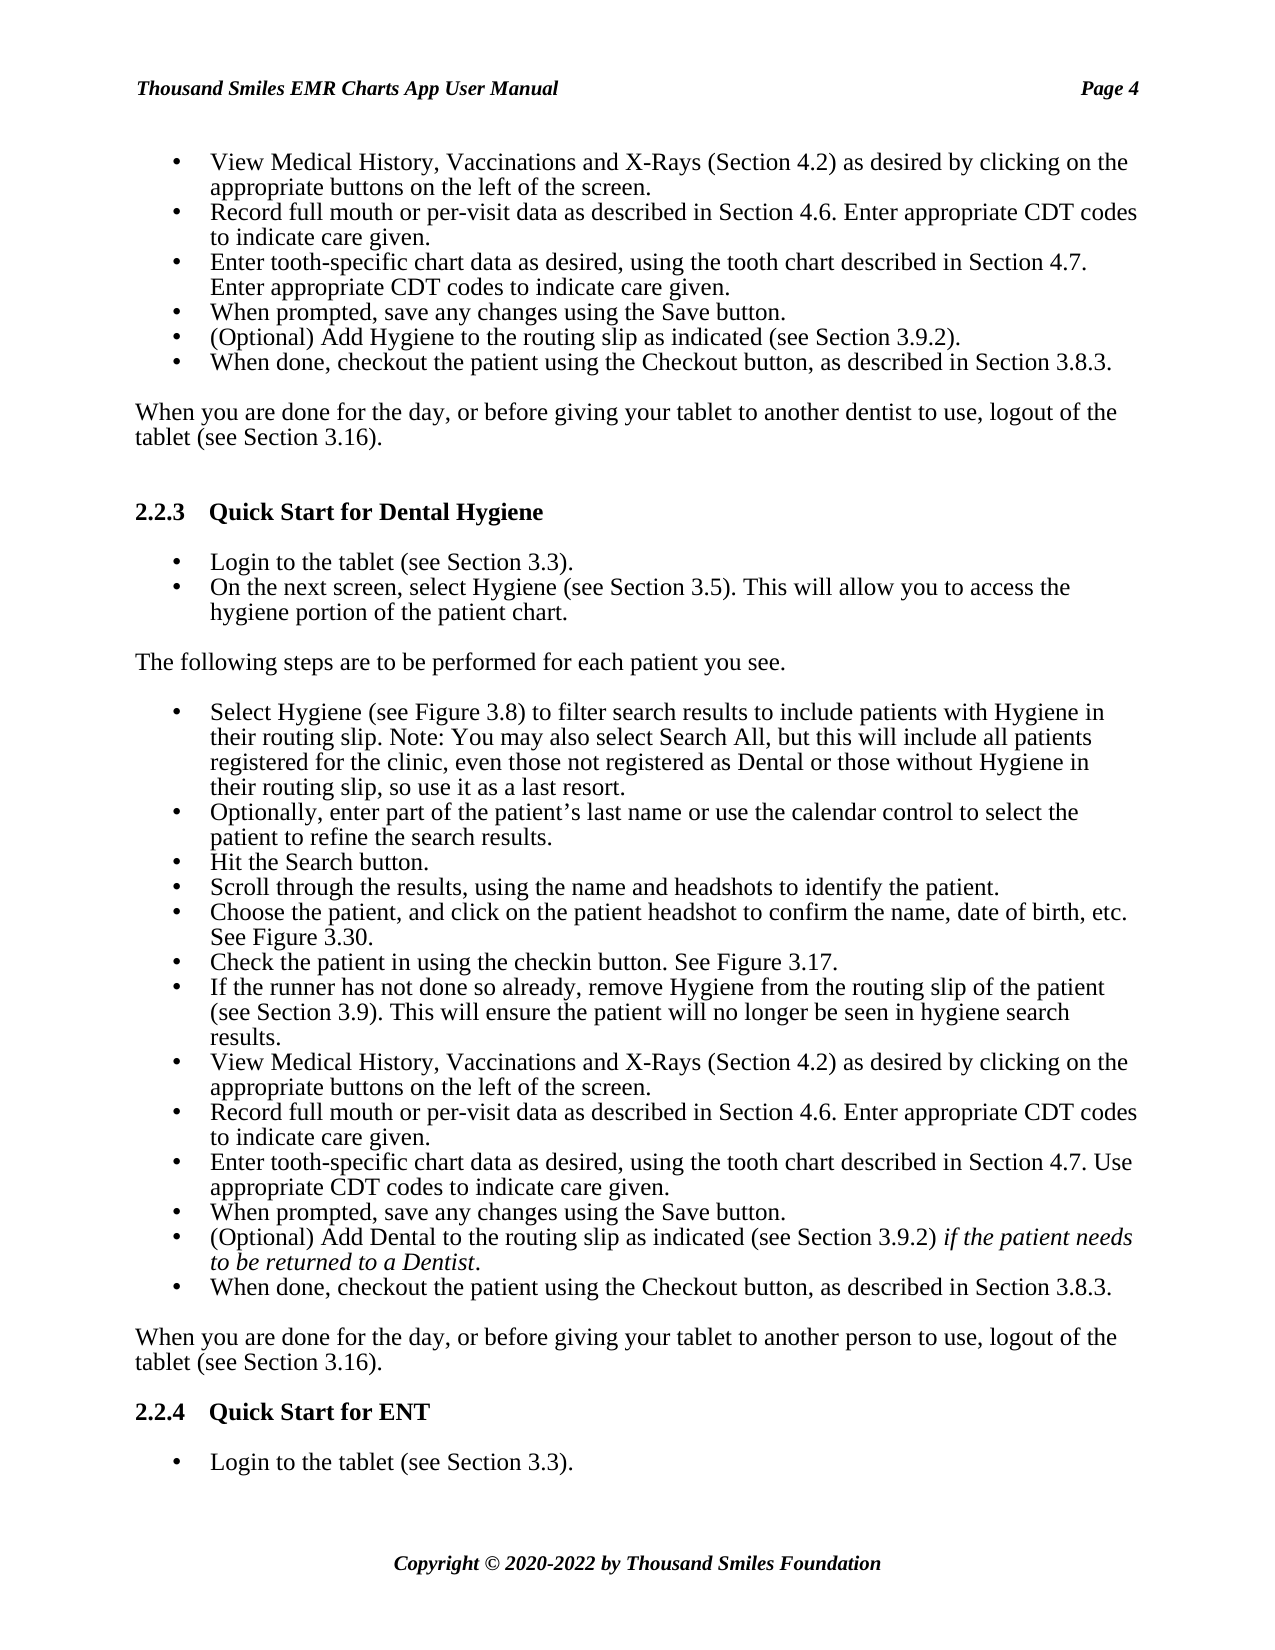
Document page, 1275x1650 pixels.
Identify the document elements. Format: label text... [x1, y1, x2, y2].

text When you are done for the day, or before giving your tablet to another person to use, logout of the tablet (see Section 3.16). [135, 1325, 1140, 1375]
list If the runner has not done so already, remove Hygiene from the routing slip of the patient (see Section 3.9). This will ensure the patient will no longer be seen in hygiene search results. [172, 975, 1140, 1050]
list Enter tooth-specific chart data as desired, using the tooth chart described in Section 4.7. Use appropriate CDT codes to indicate care given. [172, 1150, 1140, 1200]
list Record full mouth or per-visit data as described in Section 4.6. Enter appropriate CDT codes to indicate care given. [172, 200, 1140, 250]
list View Medical History, Vaccinations and X-Rays (Section 4.2) as desired by clicking on the appropriate buttons on the left of the screen. [172, 1050, 1140, 1100]
text The following steps are to be performed for each patient you see. [135, 650, 1140, 675]
list Login to the tablet (see Section 3.3). [172, 1450, 1140, 1475]
list When done, checkout the patient using the Checkout button, as described in Section 3.8.3. [172, 1275, 1140, 1300]
list View Medical History, Vaccinations and X-Rays (Section 4.2) as desired by clicking on the appropriate buttons on the left of the screen. [172, 150, 1140, 200]
list Choose the patient, and click on the patient headshot to confirm the name, date of birth, etc. See Figure 3.30. [172, 900, 1140, 950]
list When prompted, save any changes using the Save button. [172, 1200, 1140, 1225]
list On the next screen, select Hygiene (see Section 3.5). This will allow you to access the hygiene portion of the patient chart. [172, 575, 1140, 625]
subtitle Quick Start for Dental Hygiene [135, 500, 1140, 525]
subtitle Quick Start for ENT [135, 1400, 1140, 1425]
text When you are done for the day, or before giving your tablet to another dentist to use, logout of the tablet (see Section 3.16). [135, 400, 1140, 450]
list Select Hygiene (see Figure 3.8) to filter search results to include patients with Hygiene in their routing slip. Note: You may also select Search All, but this will include all patients registered for the clinic, even those not registered as Dental or those without Hygiene in their routing slip, so use it as a last resort. [172, 700, 1140, 800]
list When done, checkout the patient using the Checkout button, as described in Section 3.8.3. [172, 350, 1140, 375]
list (Optional) Add Hygiene to the routing slip as indicated (see Section 3.9.2). [172, 325, 1140, 350]
list Check the patient in using the checkin button. See Figure 3.17. [172, 950, 1140, 975]
list Scroll through the results, using the name and headshots to identify the patient. [172, 875, 1140, 900]
list (Optional) Add Dental to the routing slip as indicated (see Section 3.9.2) if the patient needs to be returned to a Dentist. [172, 1225, 1140, 1275]
list Login to the tablet (see Section 3.3). [172, 550, 1140, 575]
list Enter tooth-specific chart data as desired, using the tooth chart described in Section 4.7. Enter appropriate CDT codes to indicate care given. [172, 250, 1140, 300]
list Hit the Search button. [172, 850, 1140, 875]
list Record full mouth or per-visit data as described in Section 4.6. Enter appropriate CDT codes to indicate care given. [172, 1100, 1140, 1150]
list When prompted, save any changes using the Save button. [172, 300, 1140, 325]
list Optionally, enter part of the patient’s last name or use the calendar control to select the patient to refine the search results. [172, 800, 1140, 850]
